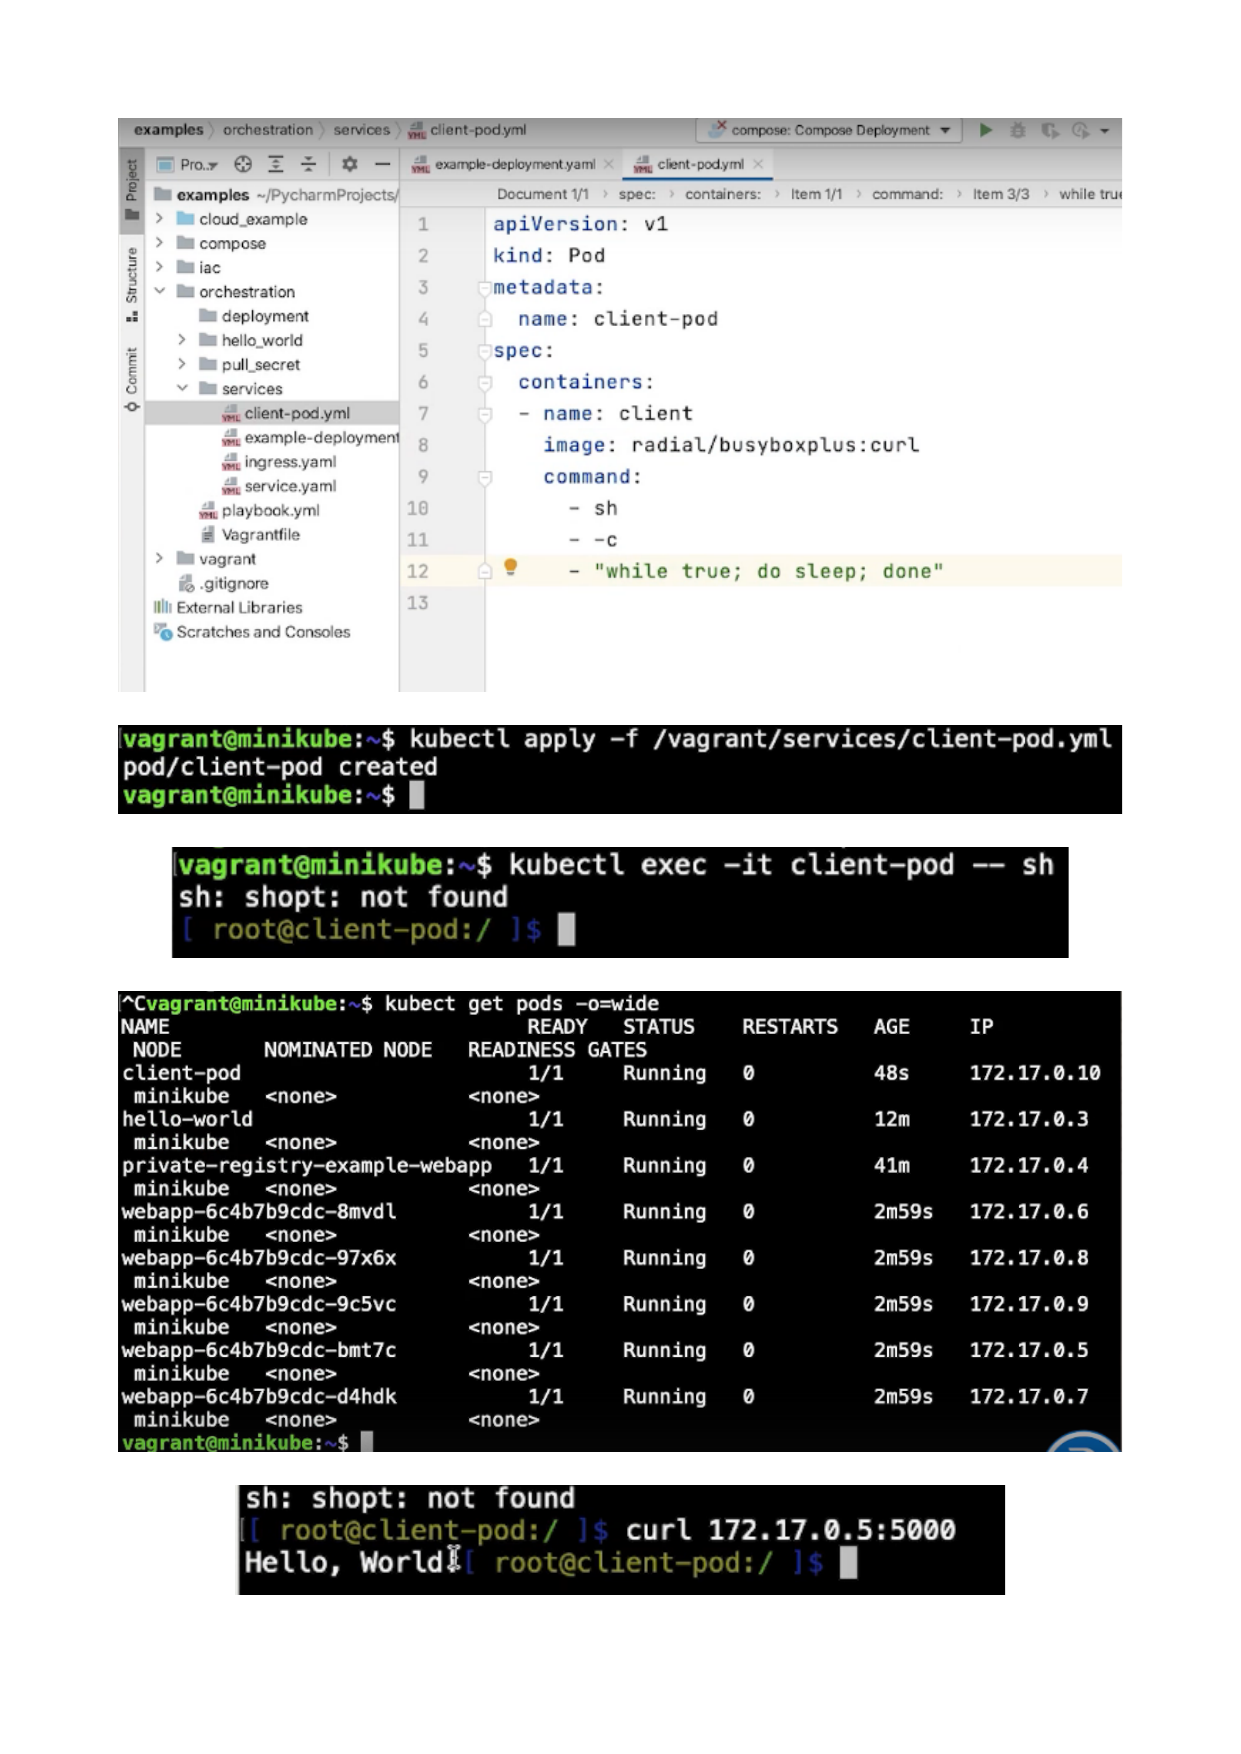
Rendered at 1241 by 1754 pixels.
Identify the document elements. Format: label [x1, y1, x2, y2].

picture [171, 847, 1069, 958]
picture [118, 991, 1123, 1452]
picture [118, 725, 1123, 814]
picture [118, 118, 1123, 692]
picture [235, 1485, 1006, 1595]
